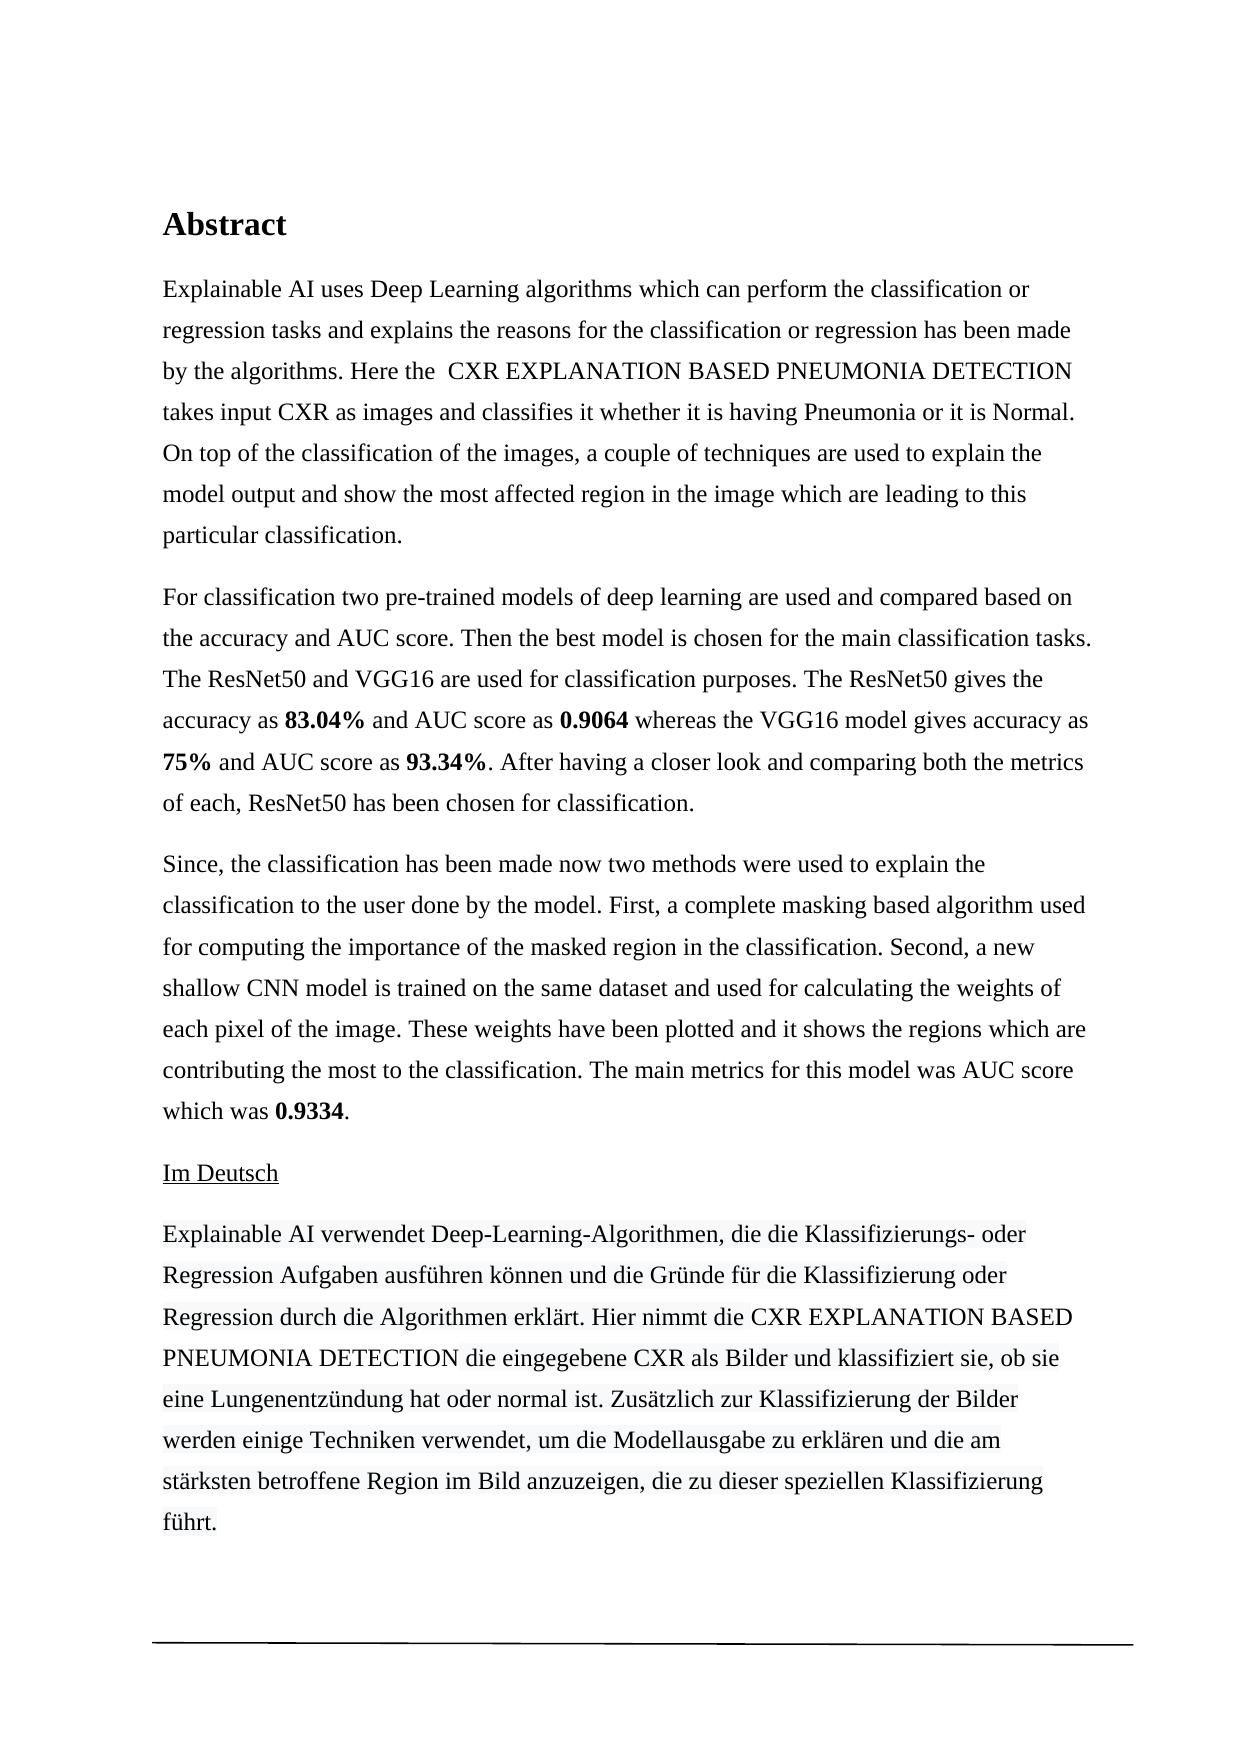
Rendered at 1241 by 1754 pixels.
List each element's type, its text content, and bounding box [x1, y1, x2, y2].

text Im Deutsch [162, 1158, 1092, 1186]
text Abstract [162, 204, 1092, 243]
text Explainable AI verwendet Deep-Learning-Algorithmen, die die Klassifizierungs- oder Regression Aufgaben ausführen können und die Gründe für die Klassifizierung oder Regression durch die Algorithmen erklärt. Hier nimmt die CXR EXPLANATION BASED PNEUMONIA DETECTION die eingegebene CXR als Bilder und klassifiziert sie, ob sie eine Lungenentzündung hat oder normal ist. Zusätzlich zur Klassifizierung der Bilder werden einige Techniken verwendet, um die Modellausgabe zu erklären und die am stärksten betroffene Region im Bild anzuzeigen, die zu dieser speziellen Klassifizierung führt. [162, 1219, 1092, 1536]
text Explainable AI uses Deep Learning algorithms which can perform the classification or regression tasks and explains the reasons for the classification or regression has been made by the algorithms. Here the CXR EXPLANATION BASED PNEUMONIA DETECTION takes input CXR as images and classifies it whether it is having Pneumonia or it is Normal. On top of the classification of the images, a couple of techniques are used to explain the model output and show the most affected region in the image which are leading to this particular classification. [162, 274, 1092, 549]
text For classification two pre-trained models of deep learning are used and compared based on the accuracy and AUC score. Then the best model is chosen for the main classification tasks. The ResNet50 and VGG16 are used for classification purposes. The ResNet50 gives the accuracy as 83.04% and AUC score as 0.9064 whereas the VGG16 model gives accuracy as 75% and AUC score as 93.34%. After having a closer look and comparing both the metrics of each, ResNet50 has been chosen for classification. [162, 582, 1092, 816]
text Since, the classification has been made now two methods were used to explain the classification to the user done by the model. First, a complete masking based algorithm used for computing the importance of the masked region in the classification. Second, a new shallow CNN model is trained on the same dataset and used for calculating the weights of each pixel of the image. These weights have been plotted and it shows the regions which are contributing the most to the classification. The main metrics for this model was AUC score which was 0.9334. [162, 849, 1092, 1124]
